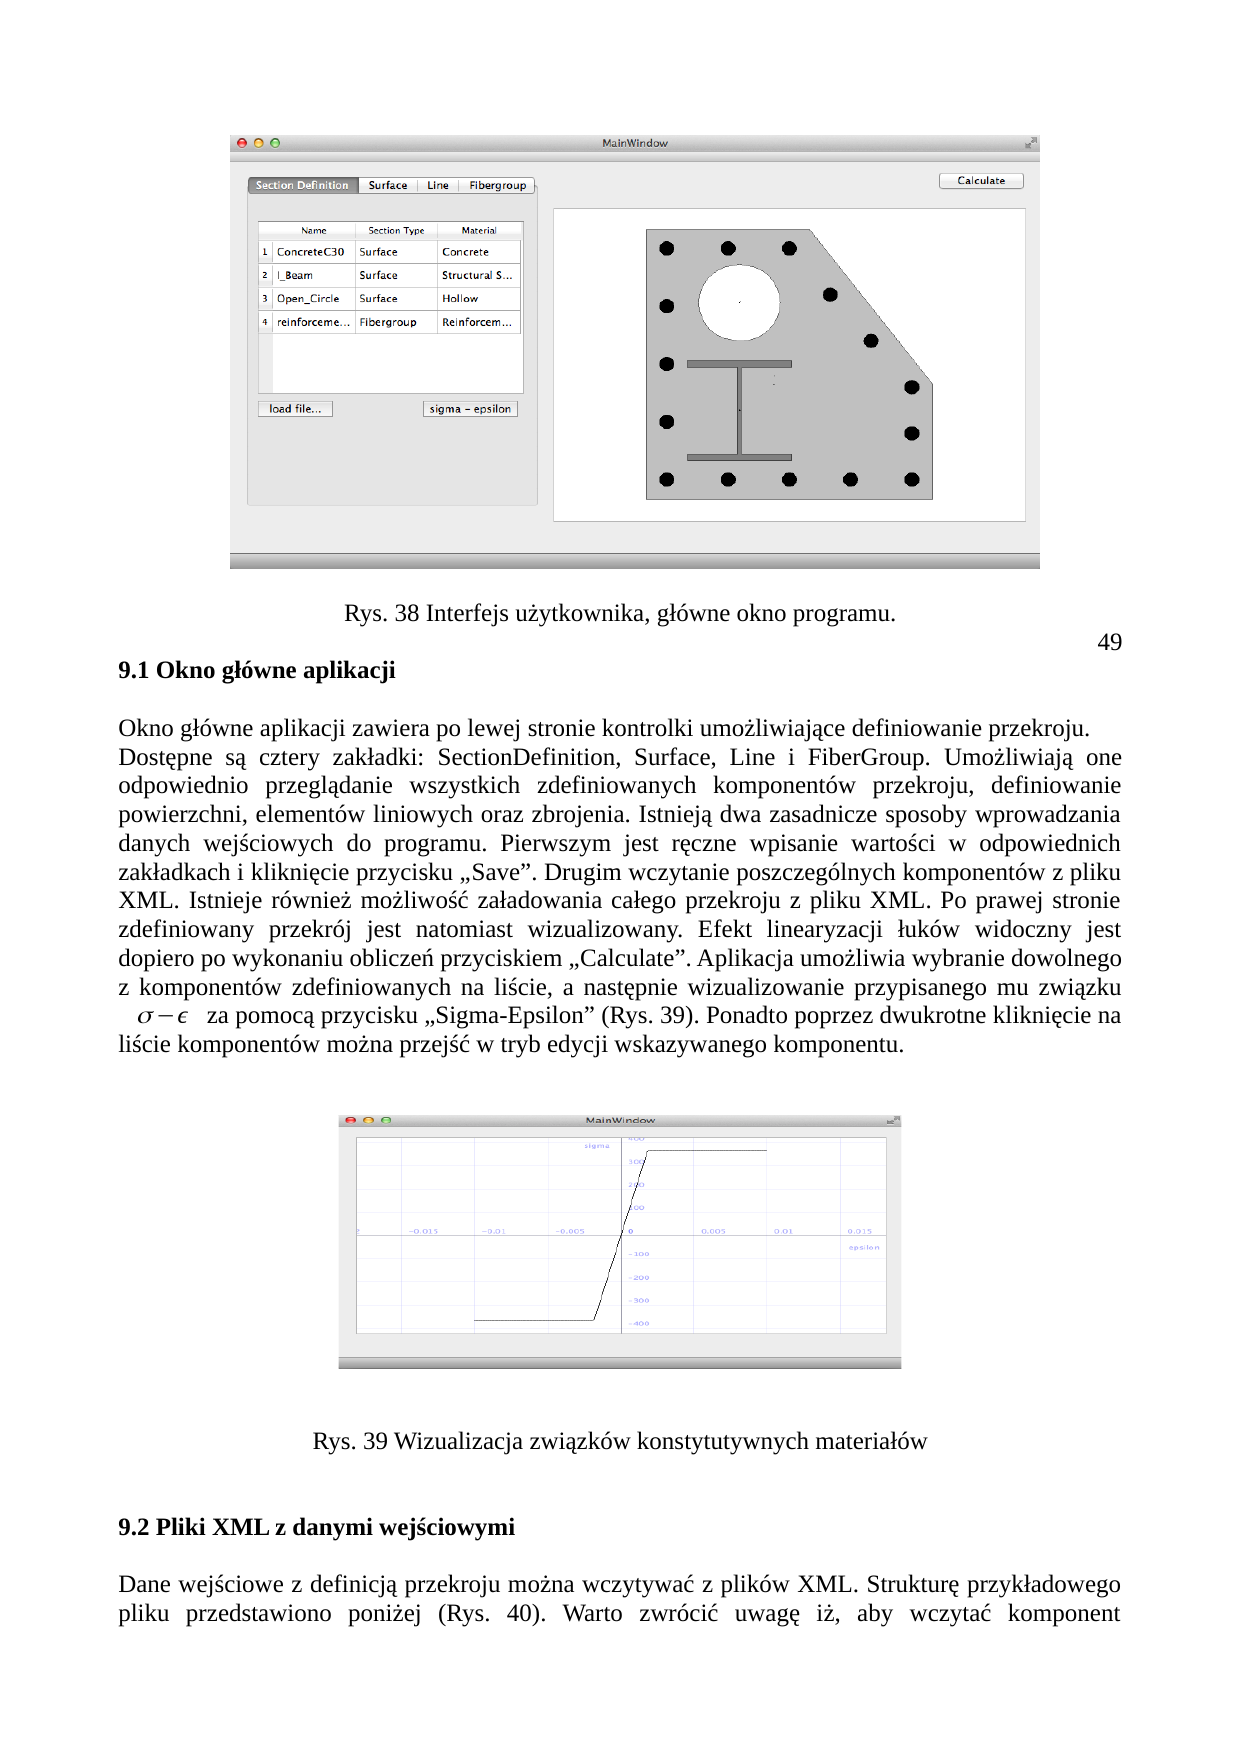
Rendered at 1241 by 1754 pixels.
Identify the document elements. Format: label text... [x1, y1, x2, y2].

text Dane wejściowe z definicją przekroju można wczytywać z plików XML. Strukturę przykładowego pliku przedstawiono poniżej (Rys. 40). Warto zwrócić uwagę iż, aby wczytać komponent [118, 1569, 1122, 1627]
text 48 [118, 627, 1122, 655]
text Dostępne są cztery zakładki: SectionDefinition, Surface, Line i FiberGroup. Umożliwiają one odpowiednio przeglądanie wszystkich zdefiniowanych komponentów przekroju, definiowanie powierzchni, elementów liniowych oraz zbrojenia. Istnieją dwa zasadnicze sposoby wprowadzania danych wejściowych do programu. Pierwszym jest ręczne wpisanie wartości w odpowiednich zakładkach i kliknięcie przycisku „Save”. Drugim wczytanie poszczególnych komponentów z pliku XML. Istnieje również możliwość załadowania całego przekroju z pliku XML. Po prawej stronie zdefiniowany przekrój jest natomiast wizualizowany. Efekt linearyzacji łuków widoczny jest dopiero po wykonaniu obliczeń przyciskiem „Calculate”. Aplikacja umożliwia wybranie dowolnego z komponentów zdefiniowanych na liście, a następnie wizualizowanie przypisanego mu związku za pomocą przycisku „Sigma-Epsilon” (Rys. 39). Ponadto poprzez dwukrotne kliknięcie na liście komponentów można przejść w tryb edycji wskazywanego komponentu. [118, 742, 1122, 1058]
picture [338, 1115, 902, 1369]
text 9.2 Pliki XML z danymi wejściowymi [118, 1512, 1122, 1541]
list 9.1 Okno główne aplikacji [118, 655, 1122, 684]
text Okno główne aplikacji zawiera po lewej stronie kontrolki umożliwiające definiowanie przekroju. [118, 713, 1122, 742]
picture [230, 135, 1040, 569]
text Rys. 39 Wizualizacja związków konstytutywnych materiałów [118, 1426, 1122, 1454]
text Rys. 38 Interfejs użytkownika, główne okno programu. [118, 598, 1122, 627]
